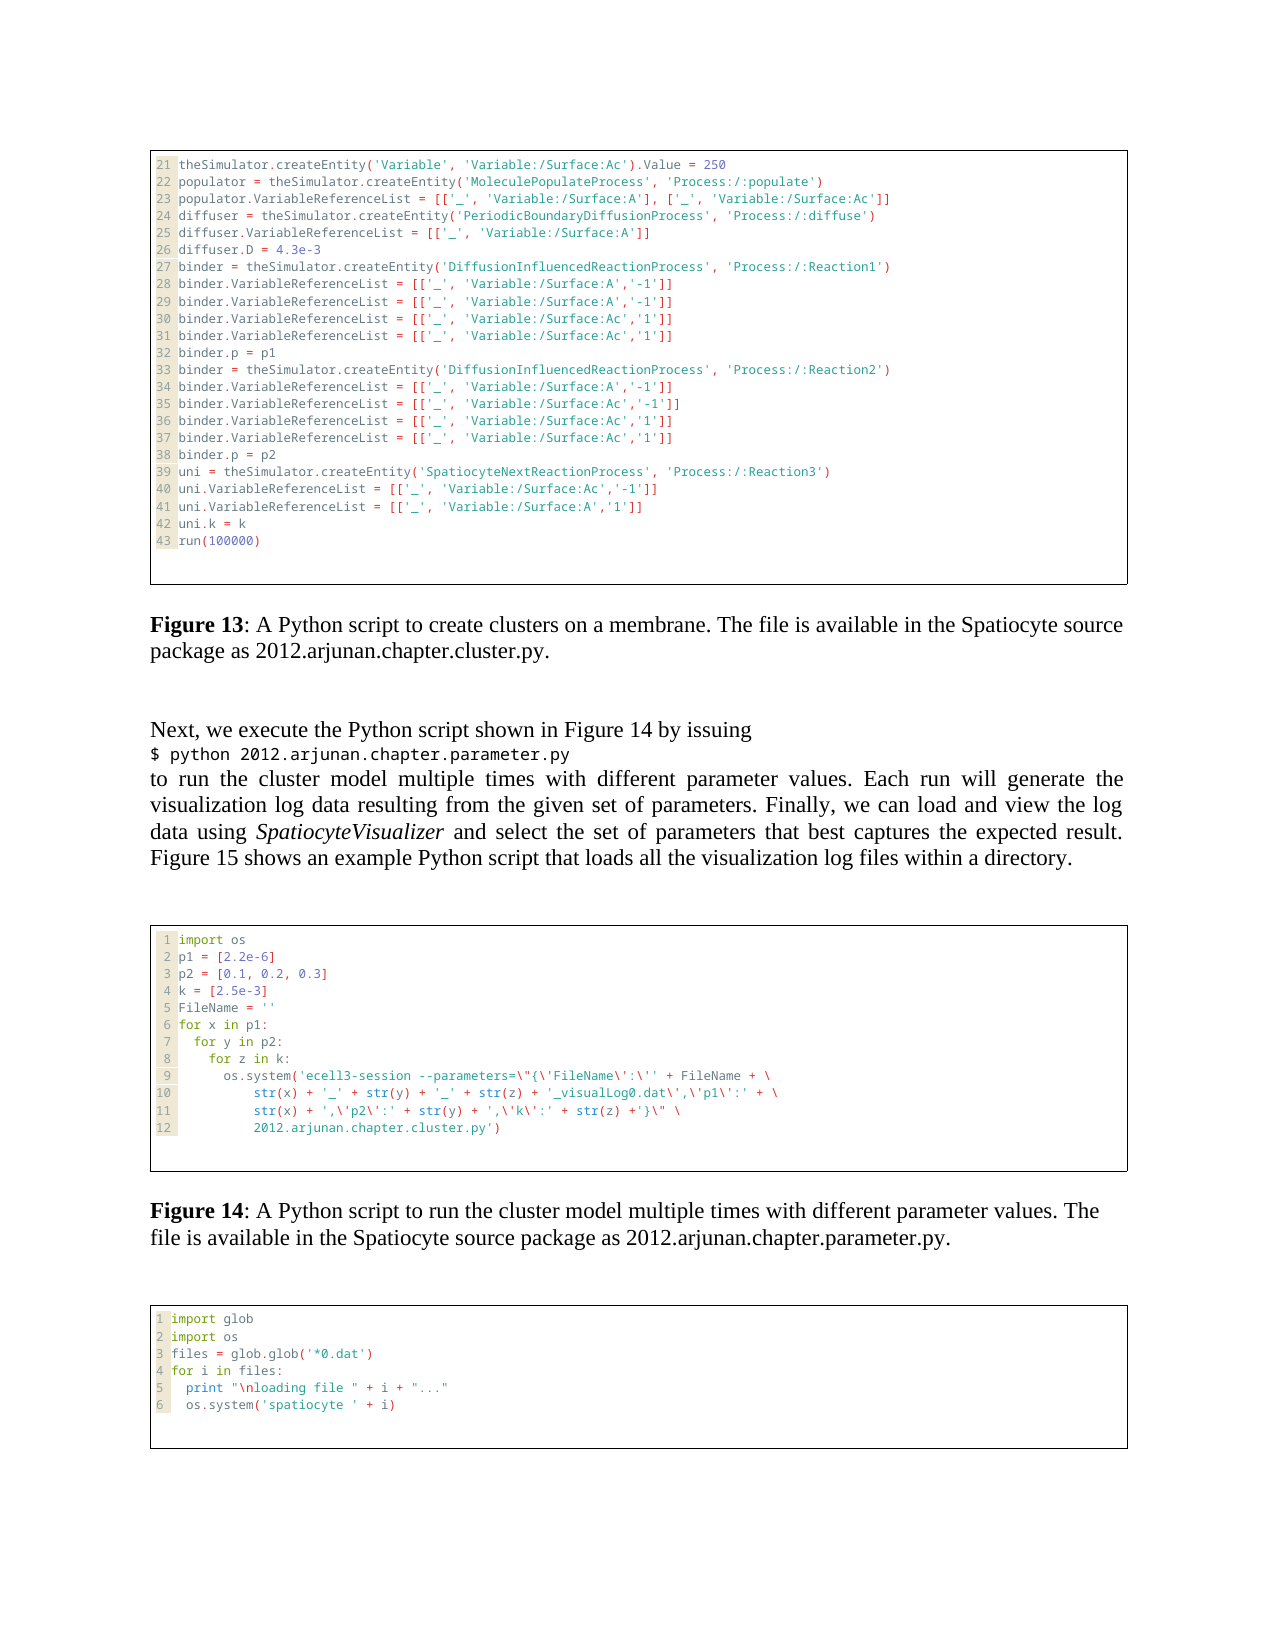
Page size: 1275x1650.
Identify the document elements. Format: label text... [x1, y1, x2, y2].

text to run the cluster model multiple times with different parameter values. Each run will generate the visualization log data resulting from the given set of parameters. Finally, we can load and view the log data using SpatiocyteVisualizer and select the set of parameters that best captures the expected result. Figure 15 shows an example Python script that loads all the visualization log files within a directory. [150, 765, 1125, 871]
table_header 21 theSimulator.createEntity('Variable', 'Variable:/Surface:Ac').Value = 250 22 populator = theSimulator.createEntity('MoleculePopulateProcess', 'Process:/:populate') 23 populator.VariableReferenceList = [['_', 'Variable:/Surface:A'], ['_', 'Variable:/Surface:Ac']] 24 diffuser = theSimulator.createEntity('PeriodicBoundaryDiffusionProcess', 'Process:/:diffuse') 25 diffuser.VariableReferenceList = [['_', 'Variable:/Surface:A']] 26 diffuser.D = 4.3e-3 27 binder = theSimulator.createEntity('DiffusionInfluencedReactionProcess', 'Process:/:Reaction1') 28 binder.VariableReferenceList = [['_', 'Variable:/Surface:A','-1']] 29 binder.VariableReferenceList = [['_', 'Variable:/Surface:A','-1']] 30 binder.VariableReferenceList = [['_', 'Variable:/Surface:Ac','1']] 31 binder.VariableReferenceList = [['_', 'Variable:/Surface:Ac','1']] 32 binder.p = p1 33 binder = theSimulator.createEntity('DiffusionInfluencedReactionProcess', 'Process:/:Reaction2') 34 binder.VariableReferenceList = [['_', 'Variable:/Surface:A','-1']] 35 binder.VariableReferenceList = [['_', 'Variable:/Surface:Ac','-1']] 36 binder.VariableReferenceList = [['_', 'Variable:/Surface:Ac','1']] 37 binder.VariableReferenceList = [['_', 'Variable:/Surface:Ac','1']] 38 binder.p = p2 39 uni = theSimulator.createEntity('SpatiocyteNextReactionProcess', 'Process:/:Reaction3') 40 uni.VariableReferenceList = [['_', 'Variable:/Surface:Ac','-1']] 41 uni.VariableReferenceList = [['_', 'Variable:/Surface:A','1']] 42 uni.k = k 43 run(100000) [151, 151, 1127, 584]
text Next, we execute the Python script shown in Figure 14 by issuing [150, 716, 1125, 742]
text Figure 14: A Python script to run the cluster model multiple times with different parameter values. The file is available in the Spatiocyte source package as 2012.arjunan.chapter.parameter.py. [150, 1198, 1125, 1250]
table_header 1 import os 2 p1 = [2.2e-6] 3 p2 = [0.1, 0.2, 0.3] 4 k = [2.5e-3] 5 FileName = '' 6 for x in p1: 7 for y in p2: 8 for z in k: 9 os.system('ecell3-session --parameters=\"{\'FileName\':\'' + FileName + \ 10 str(x) + '_' + str(y) + '_' + str(z) + '_visualLog0.dat\',\'p1\':' + \ 11 str(x) + ',\'p2\':' + str(y) + ',\'k\':' + str(z) +'}\" \ 12 2012.arjunan.chapter.cluster.py') [151, 926, 1127, 1171]
text Figure 13: A Python script to create clusters on a membrane. The file is available in the Spatiocyte source package as 2012.arjunan.chapter.cluster.py. [150, 611, 1125, 663]
text $ python 2012.arjunan.chapter.parameter.py [150, 742, 1125, 765]
table_header 1 import glob 2 import os 3 files = glob.glob('*0.dat') 4 for i in files: 5 print "\nloading file " + i + "..." 6 os.system('spatiocyte ' + i) [151, 1306, 1127, 1448]
